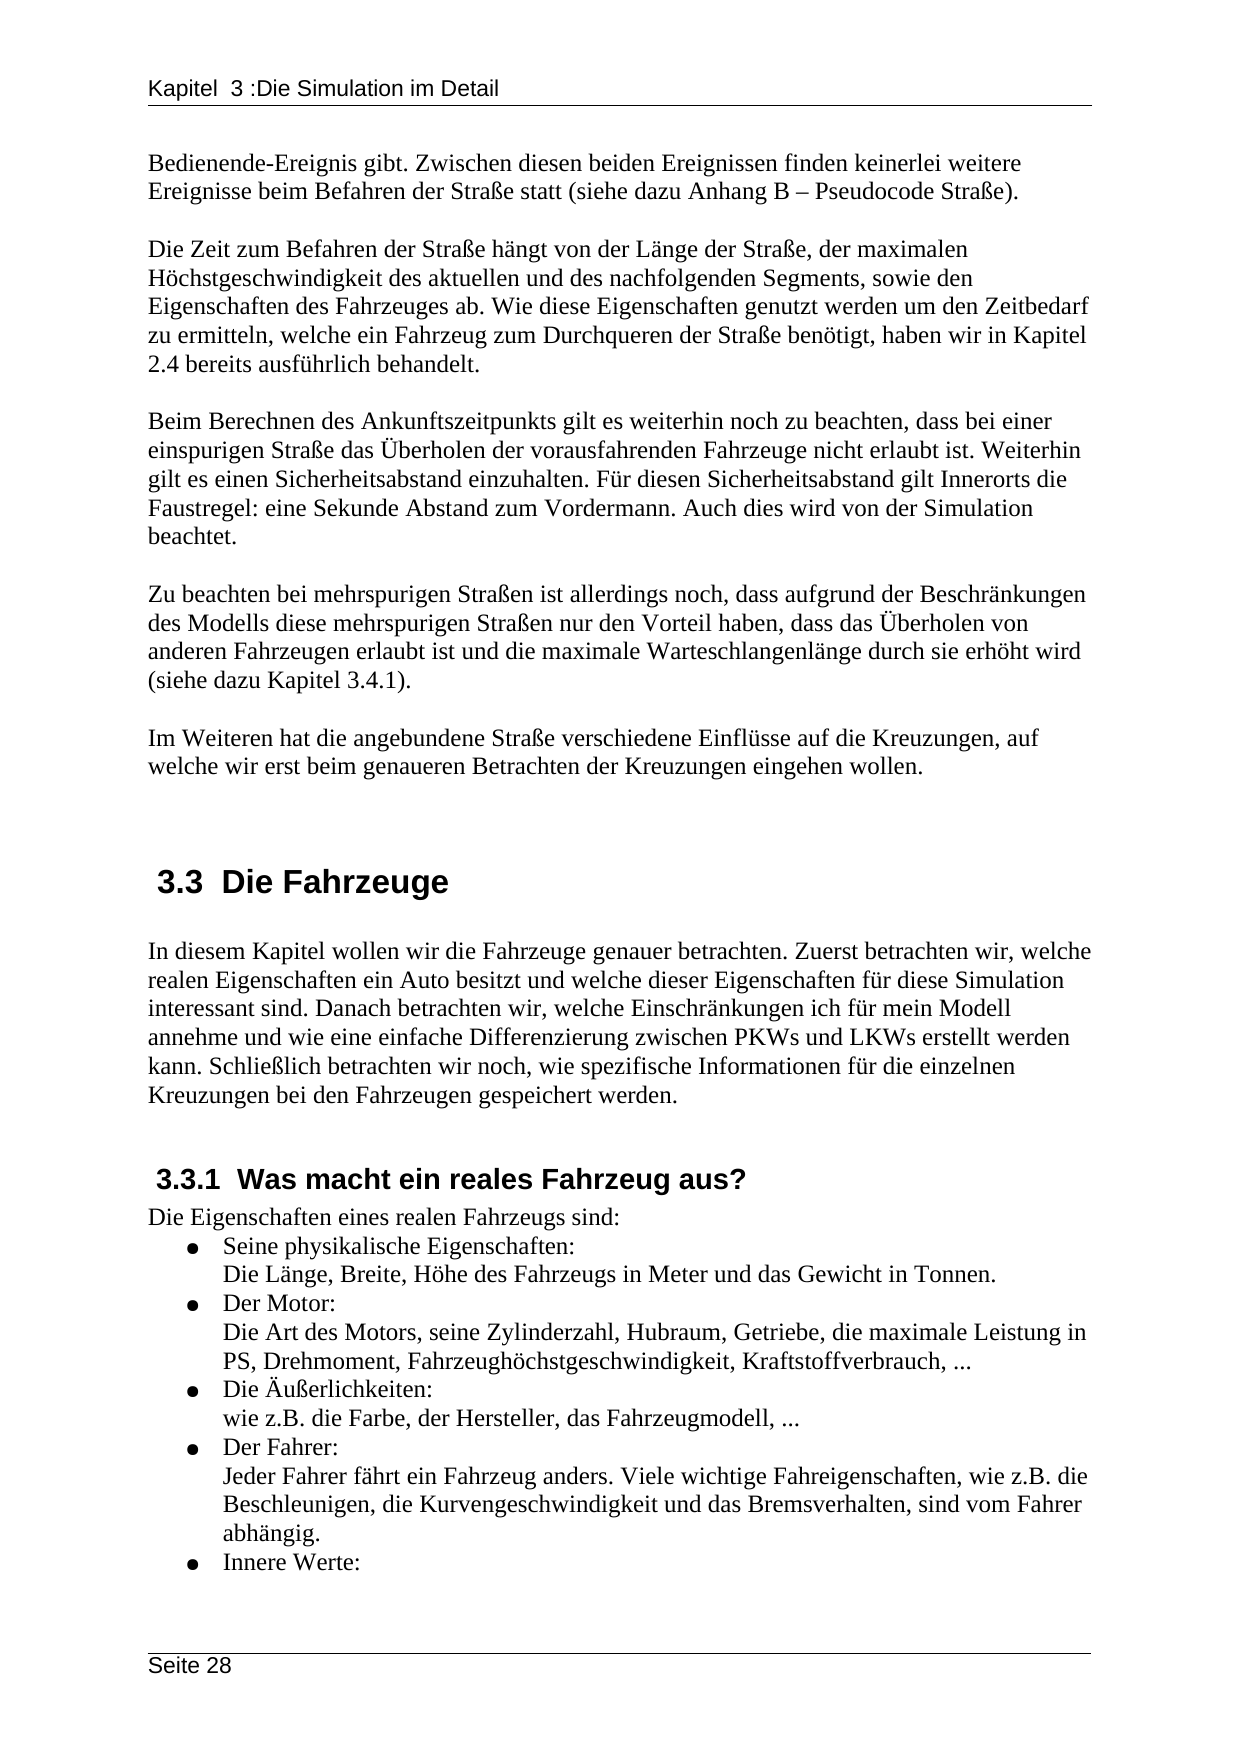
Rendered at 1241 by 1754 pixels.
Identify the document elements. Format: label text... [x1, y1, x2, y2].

list Innere Werte: [185, 1547, 1092, 1576]
text In diesem Kapitel wollen wir die Fahrzeuge genauer betrachten. Zuerst betrachten wir, welche realen Eigenschaften ein Auto besitzt und welche dieser Eigenschaften für diese Simulation interessant sind. Danach betrachten wir, welche Einschränkungen ich für mein Modell annehme und wie eine einfache Differenzierung zwischen PKWs und LKWs erstellt werden kann. Schließlich betrachten wir noch, wie spezifische Informationen für die einzelnen Kreuzungen bei den Fahrzeugen gespeichert werden. [148, 936, 1092, 1108]
text Die Zeit zum Befahren der Straße hängt von der Länge der Straße, der maximalen Höchstgeschwindigkeit des aktuellen und des nachfolgenden Segments, sowie den Eigenschaften des Fahrzeuges ab. Wie diese Eigenschaften genutzt werden um den Zeitbedarf zu ermitteln, welche ein Fahrzeug zum Durchqueren der Straße benötigt, haben wir in Kapitel 2.4 bereits ausführlich behandelt. [148, 234, 1092, 378]
list Jeder Fahrer fährt ein Fahrzeug anders. Viele wichtige Fahreigenschaften, wie z.B. die Beschleunigen, die Kurvengeschwindigkeit und das Bremsverhalten, sind vom Fahrer abhängig. [185, 1461, 1092, 1547]
list Die Äußerlichkeiten: wie z.B. die Farbe, der Hersteller, das Fahrzeugmodell, ... [185, 1374, 1092, 1432]
text Beim Berechnen des Ankunftszeitpunkts gilt es weiterhin noch zu beachten, dass bei einer einspurigen Straße das Überholen der vorausfahrenden Fahrzeuge nicht erlaubt ist. Weiterhin gilt es einen Sicherheitsabstand einzuhalten. Für diesen Sicherheitsabstand gilt Innerorts die Faustregel: eine Sekunde Abstand zum Vordermann. Auch dies wird von der Simulation beachtet. [148, 406, 1092, 550]
list Der Fahrer: [185, 1432, 1092, 1461]
subtitle Was macht ein reales Fahrzeug aus? [148, 1162, 1092, 1196]
list Der Motor: Die Art des Motors, seine Zylinderzahl, Hubraum, Getriebe, die maximale Leistung in PS, Drehmoment, Fahrzeughöchstgeschwindigkeit, Kraftstoffverbrauch, ... [185, 1288, 1092, 1374]
text Zu beachten bei mehrspurigen Straßen ist allerdings noch, dass aufgrund der Beschränkungen des Modells diese mehrspurigen Straßen nur den Vorteil haben, dass das Überholen von anderen Fahrzeugen erlaubt ist und die maximale Warteschlangenlänge durch sie erhöht wird (siehe dazu Kapitel 3.4.1). [148, 579, 1092, 694]
subtitle Die Fahrzeuge [148, 863, 1092, 901]
list Seine physikalische Eigenschaften: Die Länge, Breite, Höhe des Fahrzeugs in Meter und das Gewicht in Tonnen. [185, 1231, 1092, 1288]
text Die Eigenschaften eines realen Fahrzeugs sind: [148, 1202, 1092, 1231]
text Im Weiteren hat die angebundene Straße verschiedene Einflüsse auf die Kreuzungen, auf welche wir erst beim genaueren Betrachten der Kreuzungen eingehen wollen. [148, 723, 1092, 780]
text Bedienende-Ereignis gibt. Zwischen diesen beiden Ereignissen finden keinerlei weitere Ereignisse beim Befahren der Straße statt (siehe dazu Anhang B – Pseudocode Straße). [148, 148, 1092, 205]
